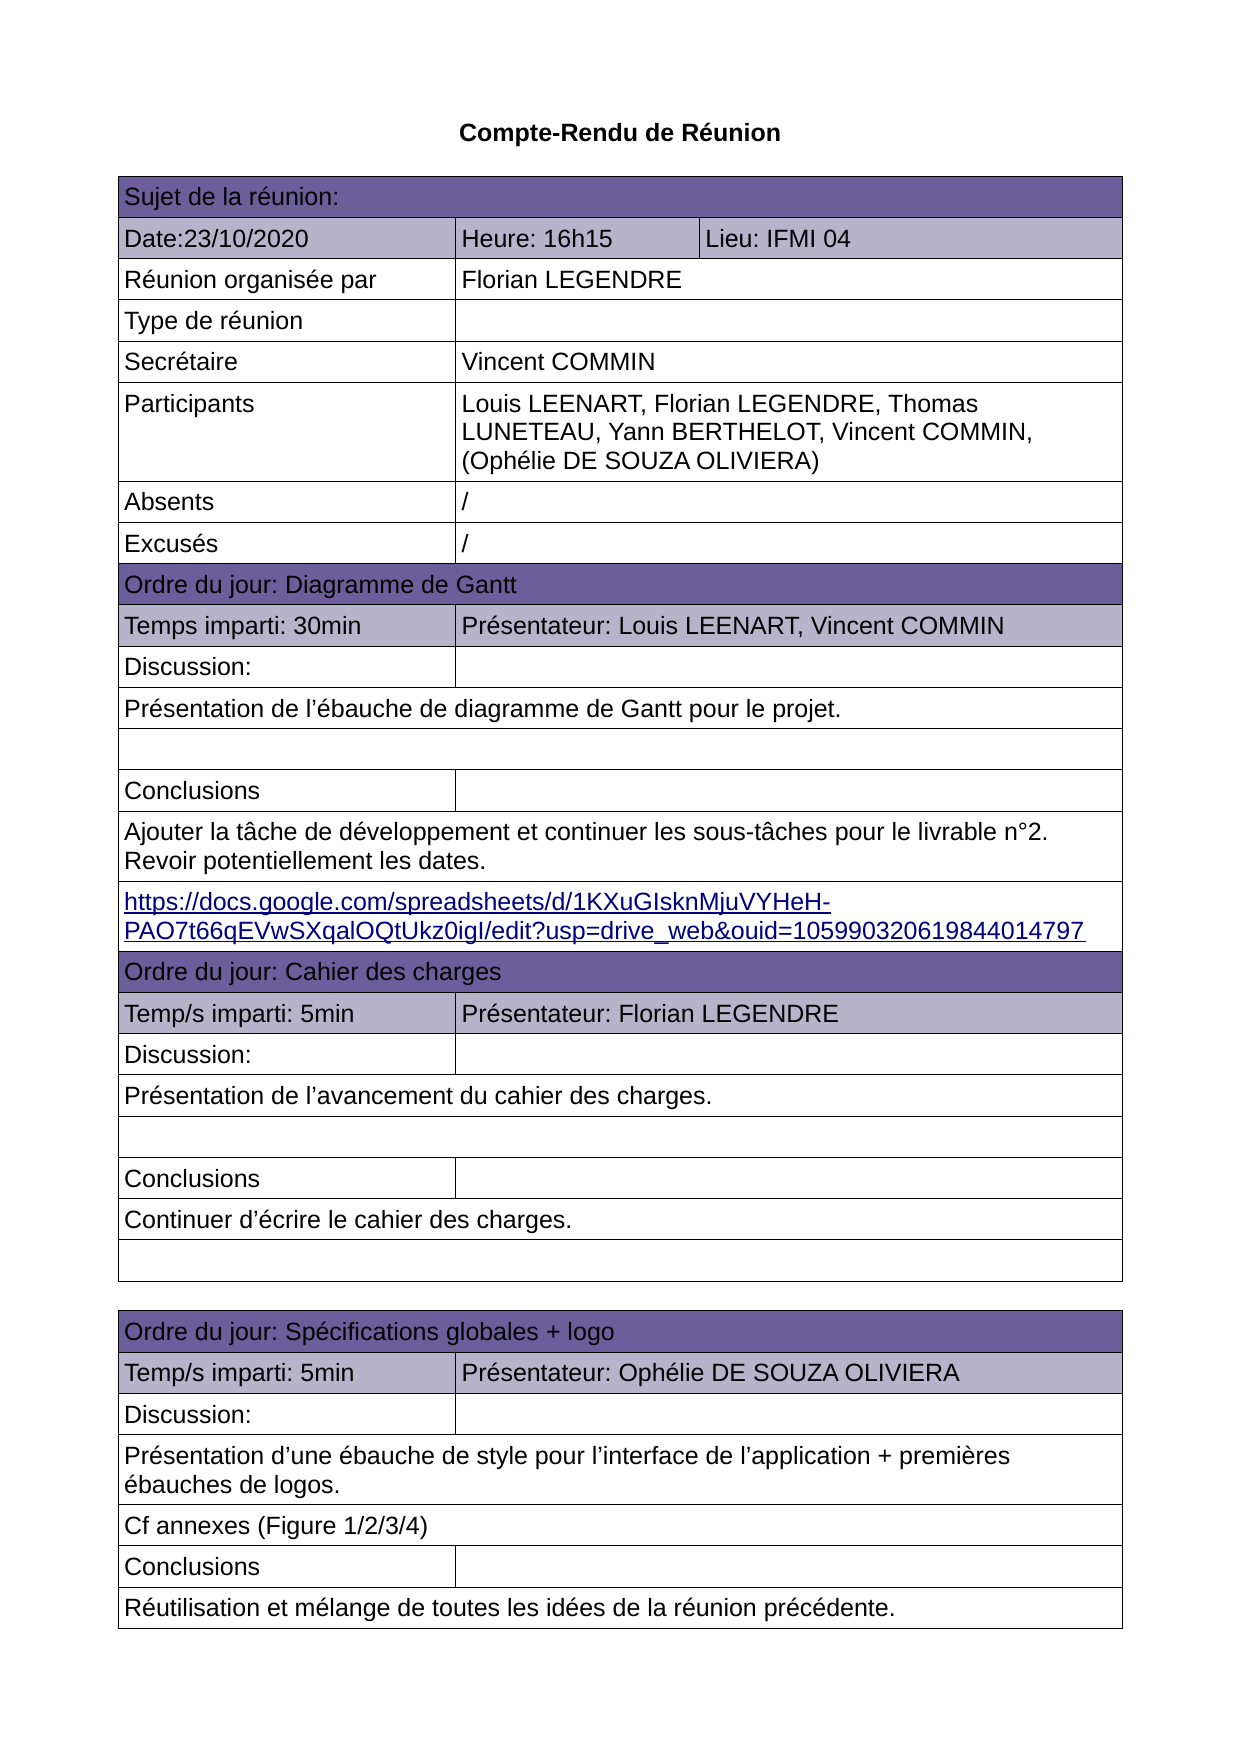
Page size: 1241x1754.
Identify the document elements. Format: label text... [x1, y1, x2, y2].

table_cell Florian LEGENDRE [456, 259, 1122, 299]
table_cell Ordre du jour: Diagramme de Gantt [119, 564, 1122, 604]
table_cell Continuer d’écrire le cahier des charges. [119, 1199, 1122, 1239]
table_cell Présentateur: Ophélie DE SOUZA OLIVIERA [456, 1353, 1122, 1393]
table_cell Participants [119, 383, 455, 481]
table_cell [119, 729, 1122, 769]
table_cell Présentation d’une ébauche de style pour l’interface de l’application + premières ébauches de logos. [119, 1435, 1122, 1504]
table_cell [119, 1240, 1122, 1281]
table_cell Secrétaire [119, 342, 455, 382]
table_cell Discussion: [119, 1034, 455, 1074]
table_cell https://docs.google.com/spreadsheets/d/1KXuGIsknMjuVYHeH-PAO7t66qEVwSXqalOQtUkz0igI/edit?usp=drive_web&ouid=105990320619844014797 [119, 882, 1122, 951]
text Compte-Rendu de Réunion [118, 118, 1122, 147]
table_cell Temps imparti: 30min [119, 605, 455, 646]
table_cell [119, 1117, 1122, 1157]
table_cell [456, 1158, 1122, 1198]
table_cell / [456, 523, 1122, 563]
table_cell [456, 1394, 1122, 1434]
table_cell Temp/s imparti: 5min [119, 1353, 455, 1393]
table_cell Lieu: IFMI 04 [700, 218, 1122, 258]
table_cell Conclusions [119, 1158, 455, 1198]
table_cell Conclusions [119, 770, 455, 811]
table_cell Présentateur: Florian LEGENDRE [456, 993, 1122, 1033]
table_cell Conclusions [119, 1546, 455, 1587]
table_cell Louis LEENART, Florian LEGENDRE, Thomas LUNETEAU, Yann BERTHELOT, Vincent COMMIN, (Ophélie DE SOUZA OLIVIERA) [456, 383, 1122, 481]
table_cell Discussion: [119, 647, 455, 687]
table_cell Présentation de l’avancement du cahier des charges. [119, 1075, 1122, 1116]
table_header Ordre du jour: Spécifications globales + logo [119, 1311, 1122, 1352]
table_cell [456, 1034, 1122, 1074]
table_cell Présentateur: Louis LEENART, Vincent COMMIN [456, 605, 1122, 646]
table_cell Ordre du jour: Cahier des charges [119, 952, 1122, 992]
table_cell Temp/s imparti: 5min [119, 993, 455, 1033]
table_cell [456, 770, 1122, 811]
table_cell Présentation de l’ébauche de diagramme de Gantt pour le projet. [119, 688, 1122, 728]
table_cell Date:23/10/2020 [119, 218, 455, 258]
table_cell [456, 1546, 1122, 1587]
table_header Sujet de la réunion: [119, 177, 1122, 217]
table_cell [456, 300, 1122, 341]
table_cell Vincent COMMIN [456, 342, 1122, 382]
table_cell [456, 647, 1122, 687]
table_cell Réutilisation et mélange de toutes les idées de la réunion précédente. [119, 1588, 1122, 1628]
table_cell Ajouter la tâche de développement et continuer les sous-tâches pour le livrable n°2. Revoir potentiellement les dates. [119, 812, 1122, 881]
table_cell Type de réunion [119, 300, 455, 341]
table_cell Excusés [119, 523, 455, 563]
table_cell Réunion organisée par [119, 259, 455, 299]
table_cell Cf annexes (Figure 1/2/3/4) [119, 1505, 1122, 1545]
table_cell / [456, 482, 1122, 522]
table_cell Absents [119, 482, 455, 522]
table_cell Discussion: [119, 1394, 455, 1434]
table_cell Heure: 16h15 [456, 218, 699, 258]
